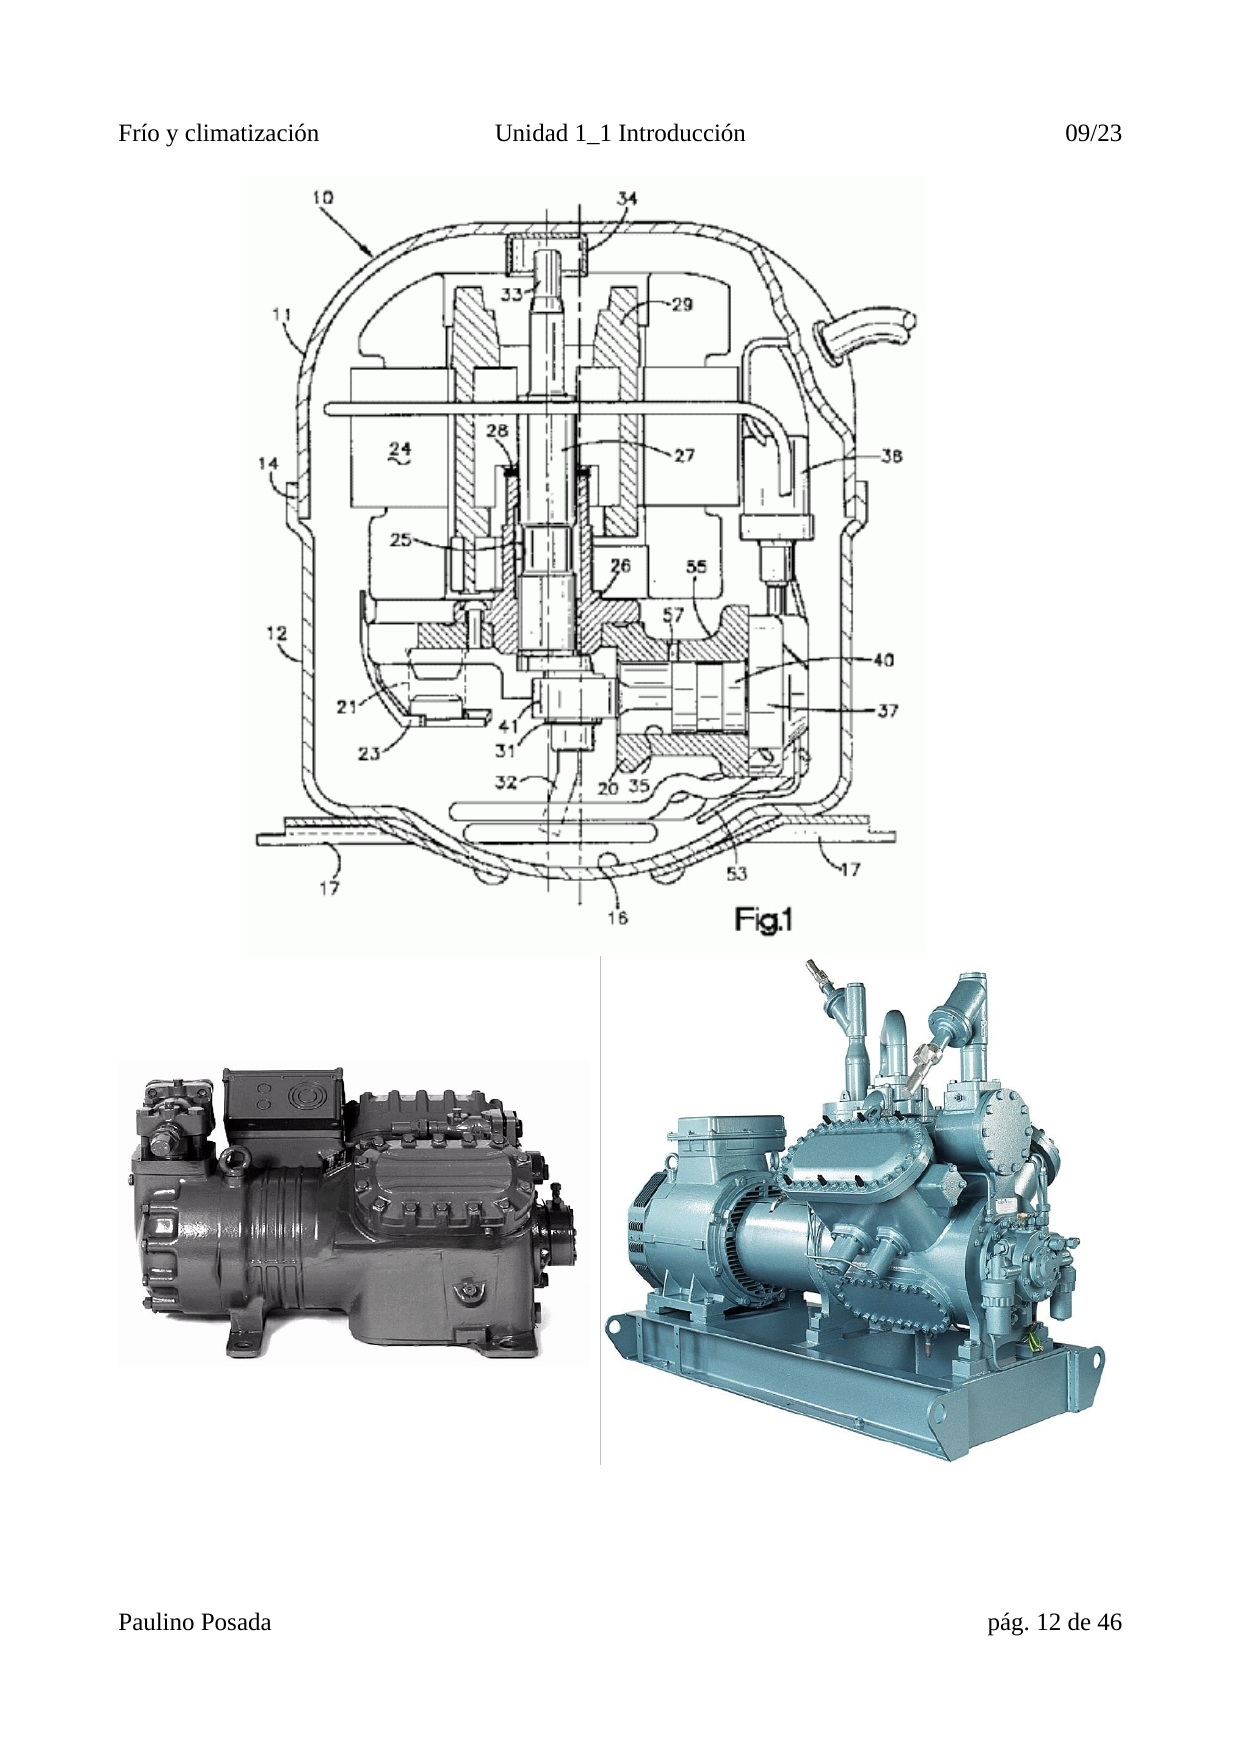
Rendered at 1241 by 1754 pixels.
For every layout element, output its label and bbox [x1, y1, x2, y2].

picture [233, 176, 1122, 1469]
picture [118, 1060, 592, 1373]
